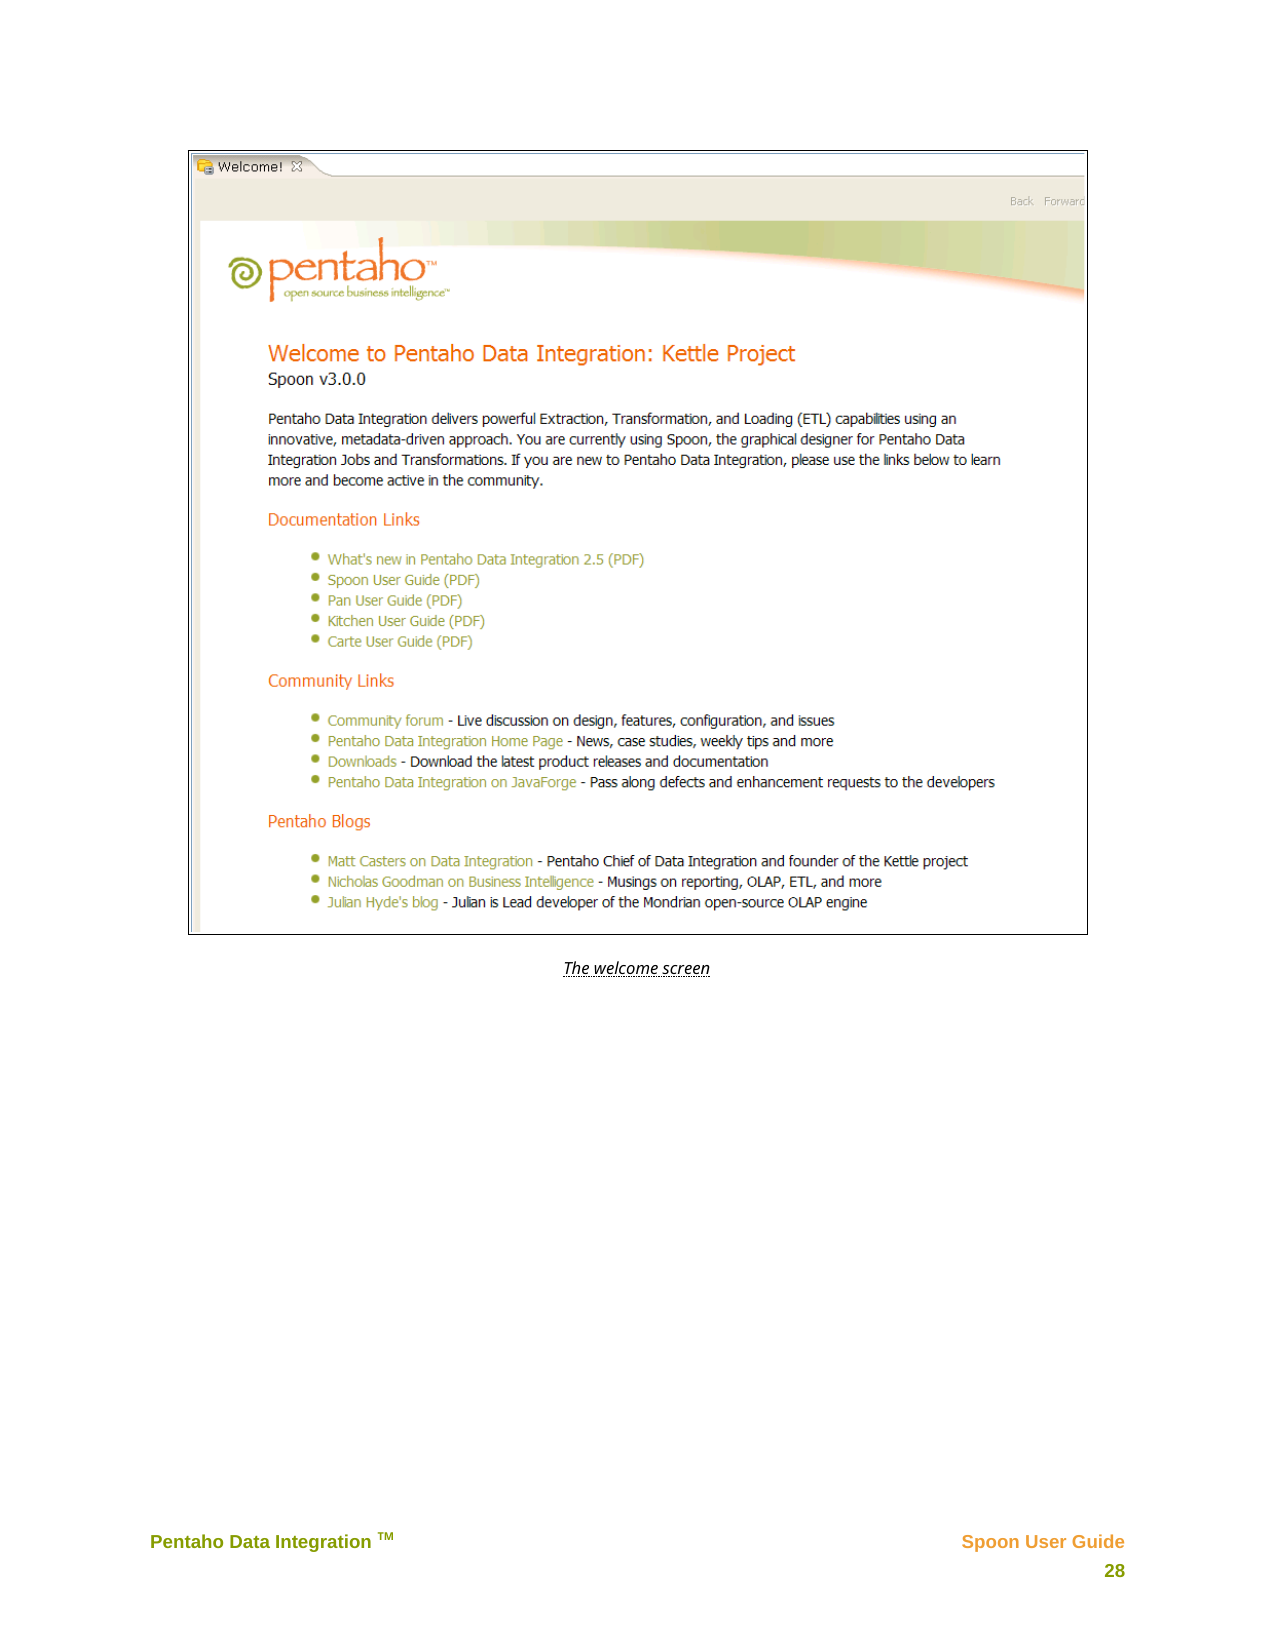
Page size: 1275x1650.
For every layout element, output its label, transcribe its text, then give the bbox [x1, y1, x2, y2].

picture [190, 153, 1085, 932]
text The welcome screen [187, 957, 1087, 980]
